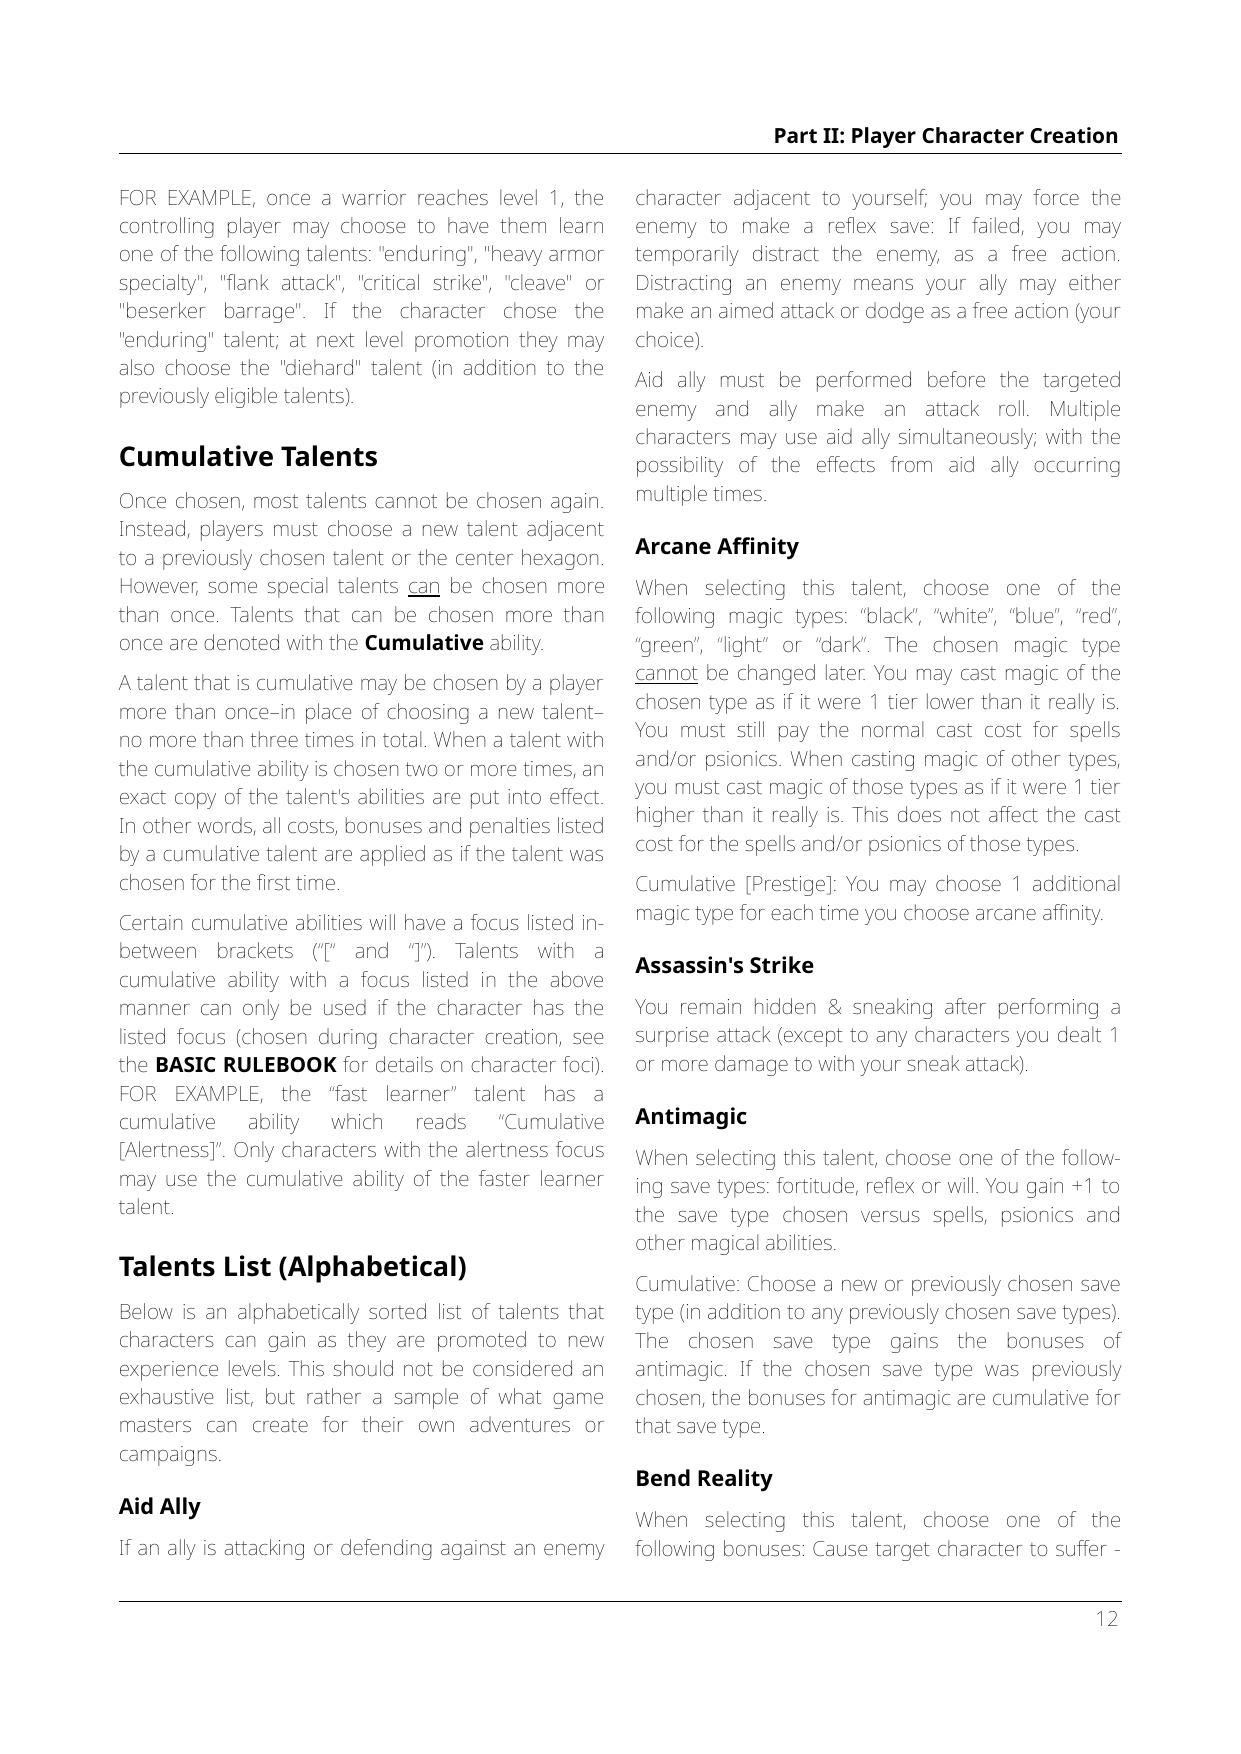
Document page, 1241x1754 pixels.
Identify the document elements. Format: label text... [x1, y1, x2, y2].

text Cumulative [Prestige]: You may choose 1 additional magic type for each time you choose arcane affinity. [635, 869, 1122, 926]
text When selecting this talent, choose one of the following magic types: “black”, “white”, “blue”, “red”, “green”, “light” or “dark”. The chosen magic type cannot be changed later. You may cast magic of the chosen type as if it were 1 tier lower than it really is. You must still pay the normal cast cost for spells and/or psionics. When casting magic of other types, you must cast magic of those types as if it were 1 tier higher than it really is. This does not affect the cast cost for the spells and/or psionics of those types. [635, 573, 1122, 857]
text Arcane Affinity [635, 531, 1122, 561]
text Below is an alphabetically sorted list of talents that characters can gain as they are promoted to new experience levels. This should not be considered an exhaustive list, but rather a sample of what game masters can create for their own adventures or campaigns. [118, 1297, 605, 1467]
text Once chosen, most talents cannot be chosen again. Instead, players must choose a new talent adjacent to a previously chosen talent or the center hexagon. However, some special talents can be chosen more than once. Talents that can be chosen more than once are denoted with the Cumulative ability. [118, 486, 605, 657]
text When selecting this talent, choose one of the following bonuses: Cause target character to suffer [635, 1505, 1122, 1562]
subtitle Talents List (Alphabetical) [118, 1247, 605, 1284]
text FOR EXAMPLE, once a warrior reaches level 1, the controlling player may choose to have them learn one of the following talents: "enduring", "heavy armor specialty", "flank attack", "critical strike", "cleave" or "beserker barrage". If the character chose the "enduring" talent; at next level promotion they may also choose the "diehard" talent (in addition to the previously eligible talents). [118, 183, 605, 410]
text If an ally is attacking or defending against an enemy [118, 1533, 605, 1562]
text A talent that is cumulative may be chosen by a player more than once–in place of choosing a new talent–no more than three times in total. When a talent with the cumulative ability is chosen two or more times, an exact copy of the talent's abilities are put into effect. In other words, all costs, bonuses and penalties listed by a cumulative talent are applied as if the talent was chosen for the first time. [118, 668, 605, 896]
text Aid ally must be performed before the targeted enemy and ally make an attack roll. Multiple characters may use aid ally simultaneously; with the possibility of the effects from aid ally occurring multiple times. [635, 365, 1122, 507]
text Antimagic [635, 1101, 1122, 1131]
text character adjacent to yourself; you may force the enemy to make a reflex save: If failed, you may temporarily distract the enemy, as a free action. Distracting an enemy means your ally may either make an aimed attack or dodge as a free action (your choice). [635, 183, 1122, 353]
text Certain cumulative abilities will have a focus listed in-between brackets (“[“ and “]”). Talents with a cumulative ability with a focus listed in the above manner can only be used if the character has the listed focus (chosen during character creation, see the BASIC RULEBOOK for details on character foci). FOR EXAMPLE, the “fast learner” talent has a cumulative ability which reads “Cumulative [Alertness]”. Only characters with the alertness focus may use the cumulative ability of the faster learner talent. [118, 908, 605, 1221]
text Bend Reality [635, 1463, 1122, 1493]
text When selecting this talent, choose one of the follow- ing save types: fortitude, reflex or will. You gain +1 to the save type chosen versus spells, psionics and other magical abilities. [635, 1143, 1122, 1257]
text You remain hidden & sneaking after performing a surprise attack (except to any characters you dealt 1 or more damage to with your sneak attack). [635, 992, 1122, 1077]
text Assassin's Strike [635, 950, 1122, 980]
text Cumulative: Choose a new or previously chosen save type (in addition to any previously chosen save types). The chosen save type gains the bonuses of antimagic. If the chosen save type was previously chosen, the bonuses for antimagic are cumulative for that save type. [635, 1269, 1122, 1439]
text Aid Ally [118, 1491, 605, 1521]
text Cumulative Talents [118, 437, 605, 474]
